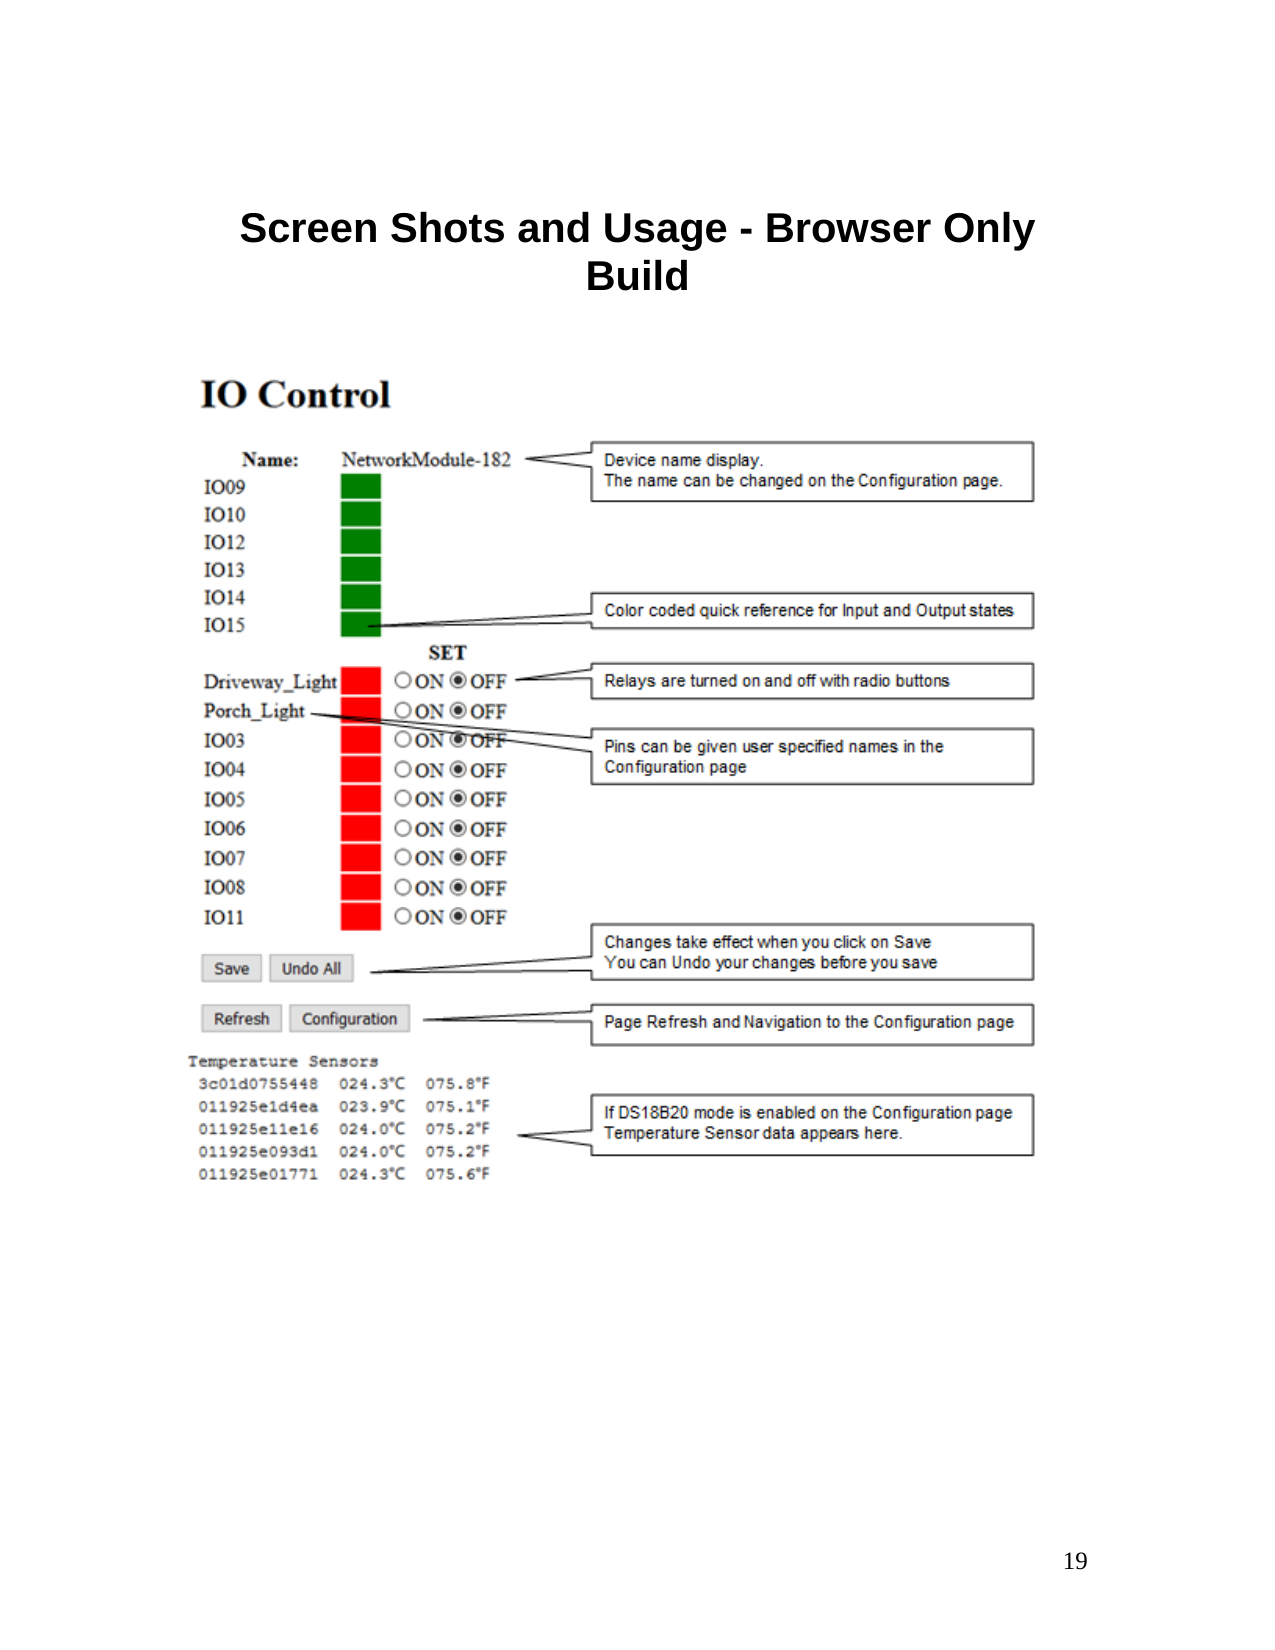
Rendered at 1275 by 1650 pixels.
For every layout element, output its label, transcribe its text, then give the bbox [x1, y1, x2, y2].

subtitle Screen Shots and Usage - Browser Only Build [187, 204, 1087, 299]
picture [187, 363, 1052, 1197]
